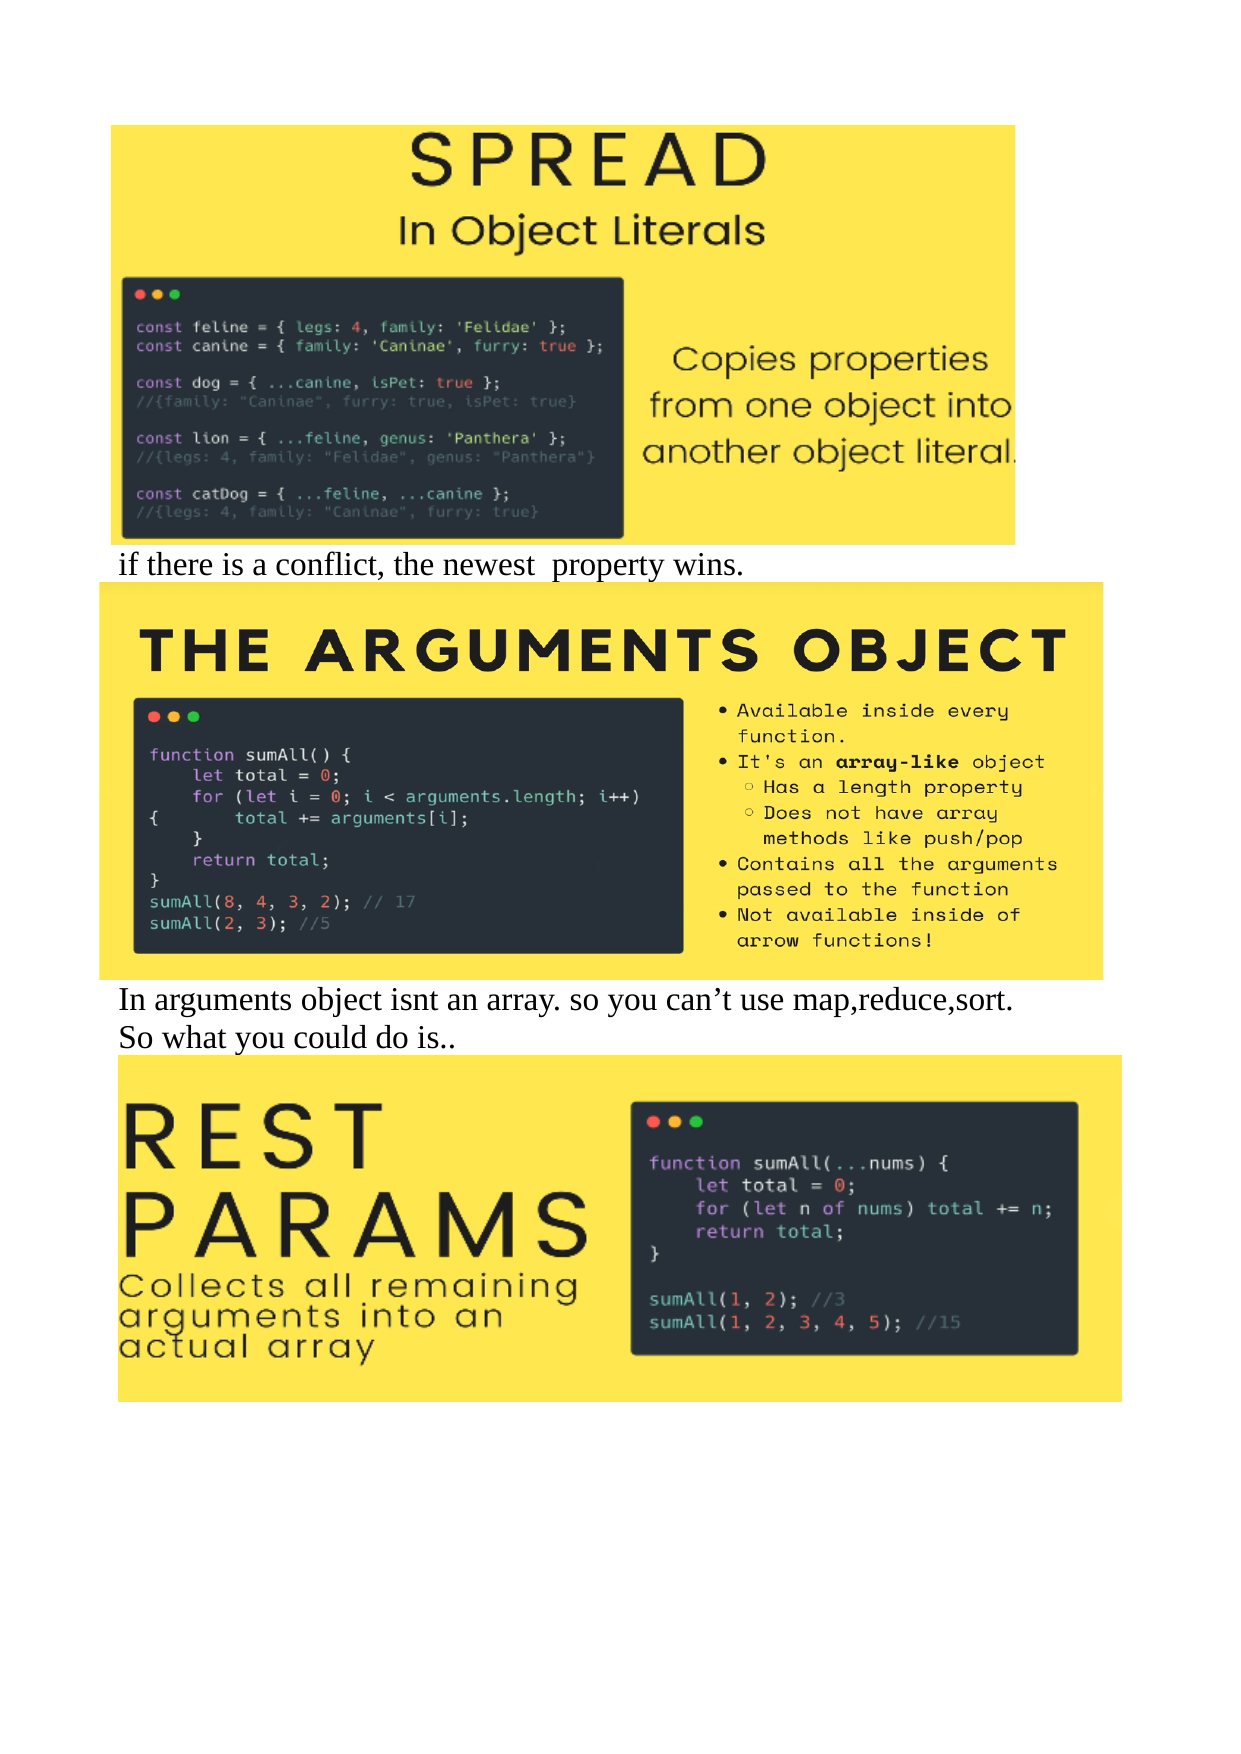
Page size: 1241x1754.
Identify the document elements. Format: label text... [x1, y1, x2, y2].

text if there is a conflict, the newest property wins. [118, 118, 1122, 583]
text So what you could do is.. [118, 1017, 1122, 1055]
picture [118, 1055, 1123, 1402]
picture [110, 125, 1016, 545]
text In arguments object isnt an array. so you can’t use map,reduce,sort. [118, 583, 1122, 1017]
picture [99, 582, 1104, 980]
